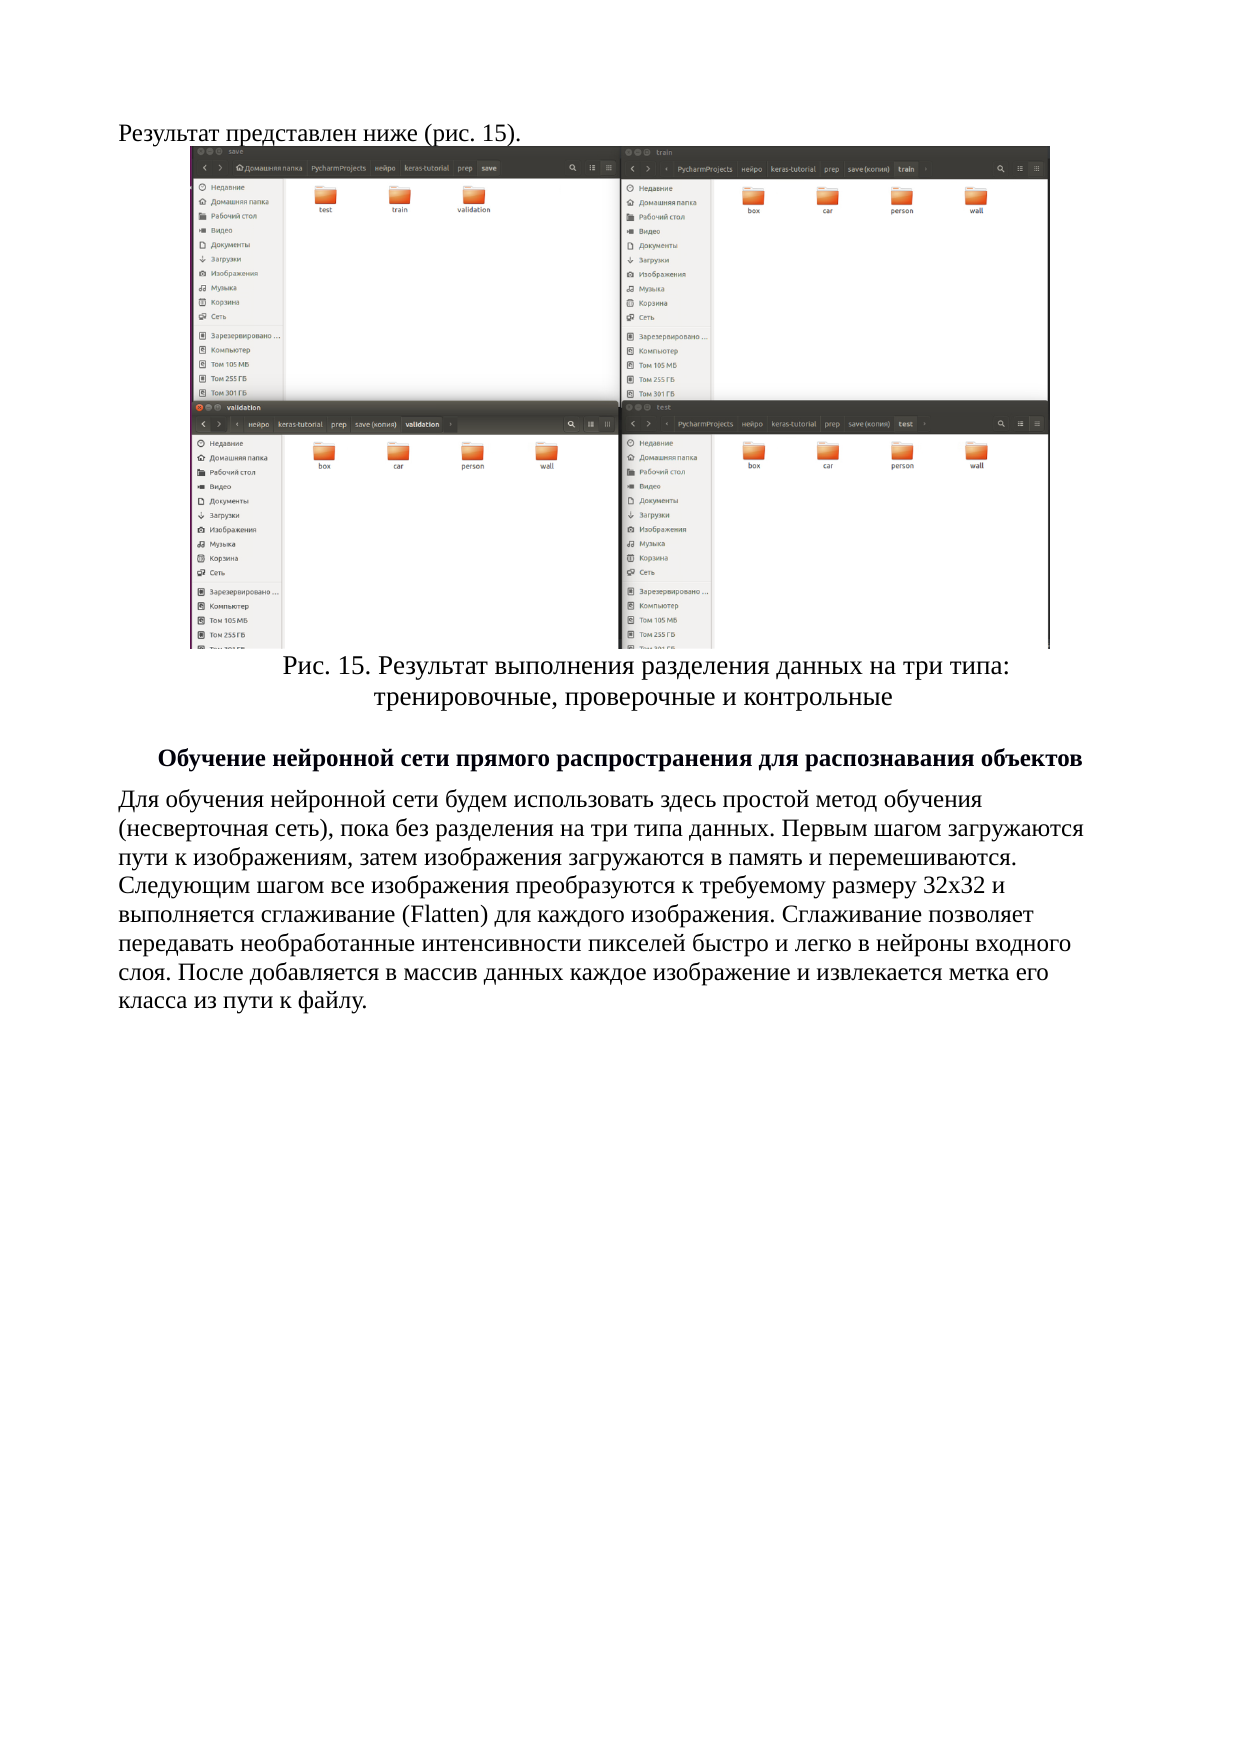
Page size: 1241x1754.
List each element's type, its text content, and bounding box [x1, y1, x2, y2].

text Результат представлен ниже (рис. 15). [118, 118, 1122, 147]
text Для обучения нейронной сети будем использовать здесь простой метод обучения (несверточная сеть), пока без разделения на три типа данных. Первым шагом загружаются пути к изображениям, затем изображения загружаются в память и перемешиваются. Следующим шагом все изображения преобразуются к требуемому размеру 32х32 и выполняется сглаживание (Flatten) для каждого изображения. Сглаживание позволяет передавать необработанные интенсивности пикселей быстро и легко в нейроны входного слоя. После добавляется в массив данных каждое изображение и извлекается метка его класса из пути к файлу. [118, 784, 1122, 1014]
subtitle Обучение нейронной сети прямого распространения для распознавания объектов [118, 743, 1122, 772]
picture [190, 146, 1050, 649]
text Рис. 15. Результат выполнения разделения данных на три типа: тренировочные, проверочные и контрольные [162, 649, 1104, 711]
